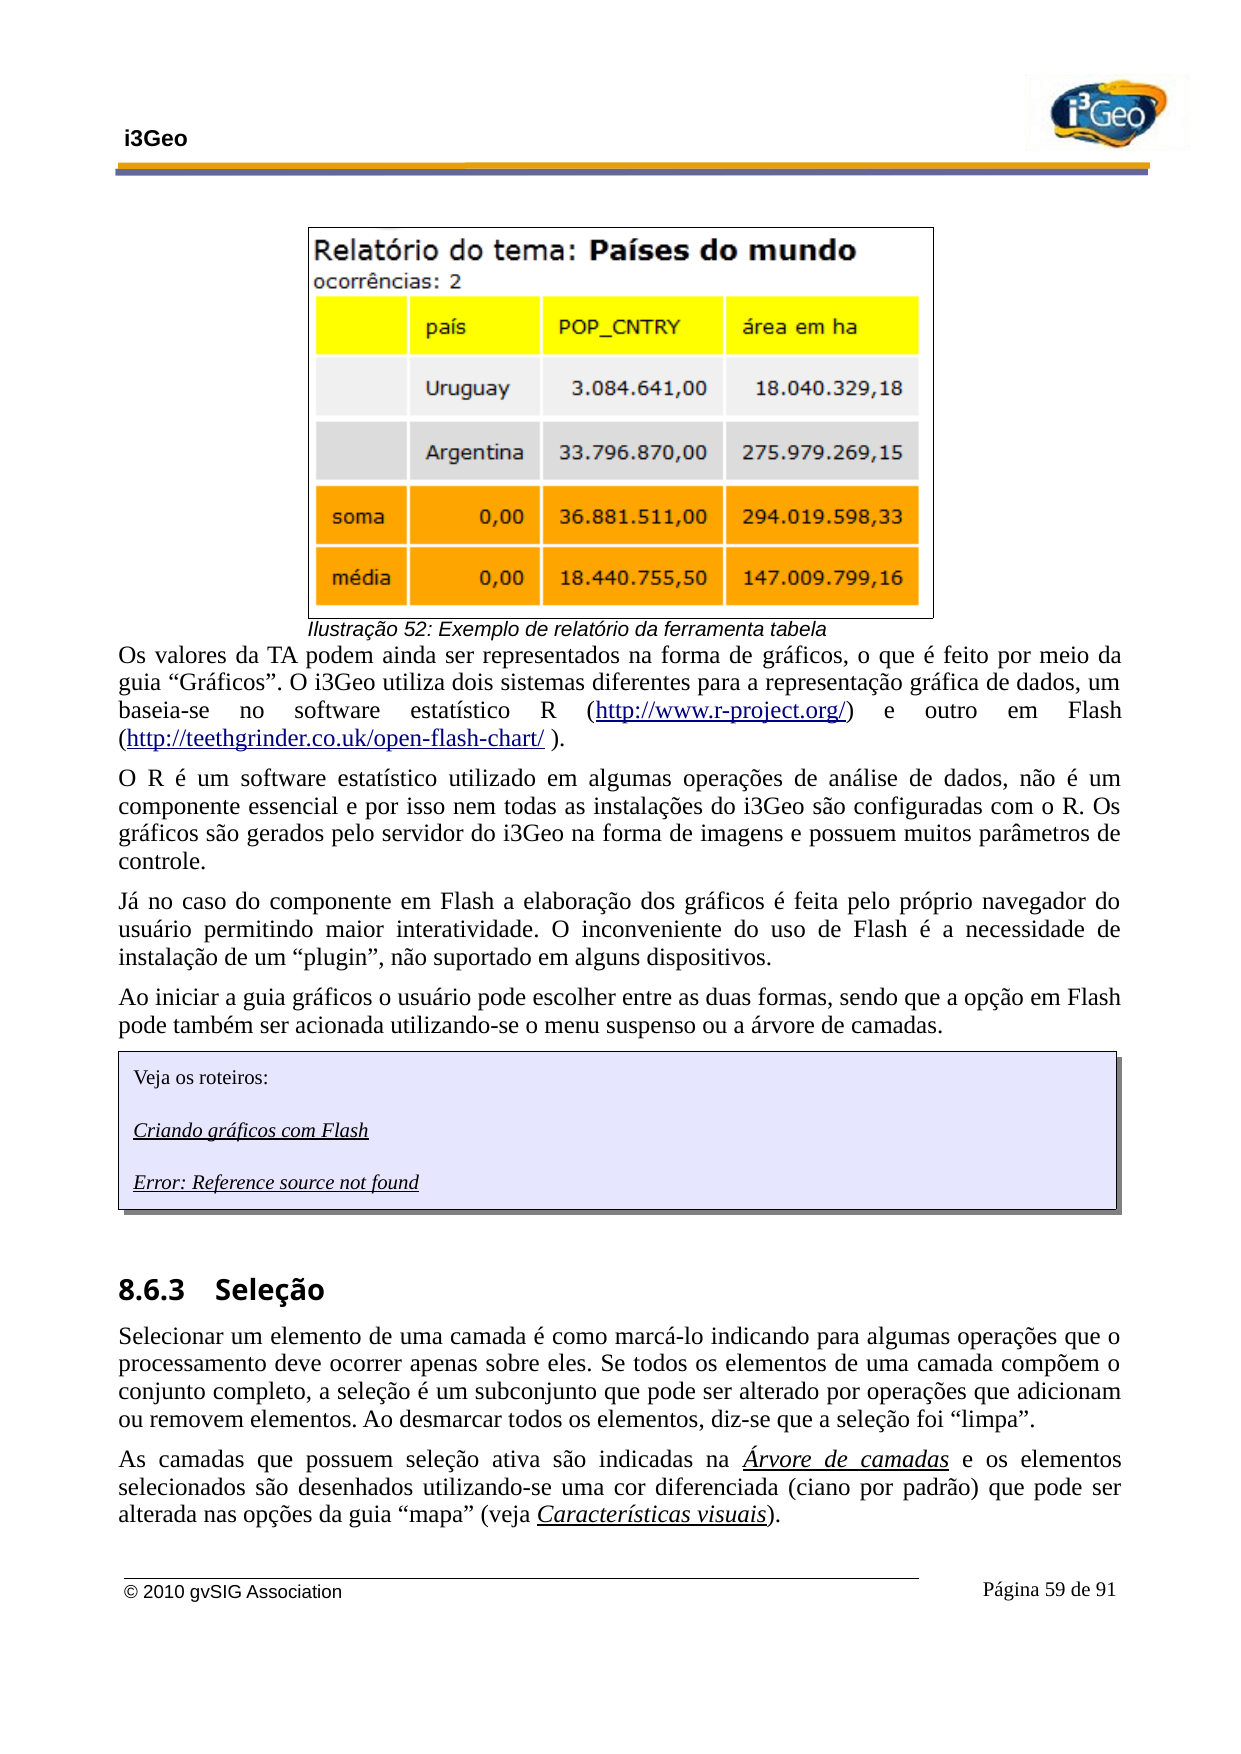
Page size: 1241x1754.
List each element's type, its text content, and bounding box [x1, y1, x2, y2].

text Erro: Origem da referência não encontrada [119, 1156, 1116, 1209]
picture [1025, 74, 1191, 151]
picture [309, 228, 933, 618]
text Ao iniciar a guia gráficos o usuário pode escolher entre as duas formas, sendo que a opção em Flash pode também ser acionada utilizando-se o menu suspenso ou a árvore de camadas. [118, 983, 1122, 1038]
subtitle Seleção [118, 1269, 1122, 1309]
text As camadas que possuem seleção ativa são indicadas na Árvore de camadas e os elementos selecionados são desenhados utilizando-se uma cor diferenciada (ciano por padrão) que pode ser alterada nas opções da guia “mapa” (veja Características visuais). [118, 1445, 1122, 1528]
text Criando gráficos com Flash [119, 1104, 1116, 1142]
text Selecionar um elemento de uma camada é como marcá-lo indicando para algumas operações que o processamento deve ocorrer apenas sobre eles. Se todos os elementos de uma camada compõem o conjunto completo, a seleção é um subconjunto que pode ser alterado por operações que adicionam ou removem elementos. Ao desmarcar todos os elementos, diz-se que a seleção foi “limpa”. [118, 1322, 1122, 1433]
text Ilustração 52: Exemplo de relatório da ferramenta tabela [307, 618, 932, 641]
text O R é um software estatístico utilizado em algumas operações de análise de dados, não é um componente essencial e por isso nem todas as instalações do i3Geo são configuradas com o R. Os gráficos são gerados pelo servidor do i3Geo na forma de imagens e possuem muitos parâmetros de controle. [118, 764, 1122, 875]
text Já no caso do componente em Flash a elaboração dos gráficos é feita pelo próprio navegador do usuário permitindo maior interatividade. O inconveniente do uso de Flash é a necessidade de instalação de um “plugin”, não suportado em alguns dispositivos. [118, 887, 1122, 971]
text Os valores da TA podem ainda ser representados na forma de gráficos, o que é feito por meio da guia “Gráficos”. O i3Geo utiliza dois sistemas diferentes para a representação gráfica de dados, um baseia-se no software estatístico R (http://www.r-project.org/) e outro em Flash (http://teethgrinder.co.uk/open-flash-chart/ ). [118, 214, 1122, 752]
text Veja os roteiros: [119, 1052, 1116, 1089]
